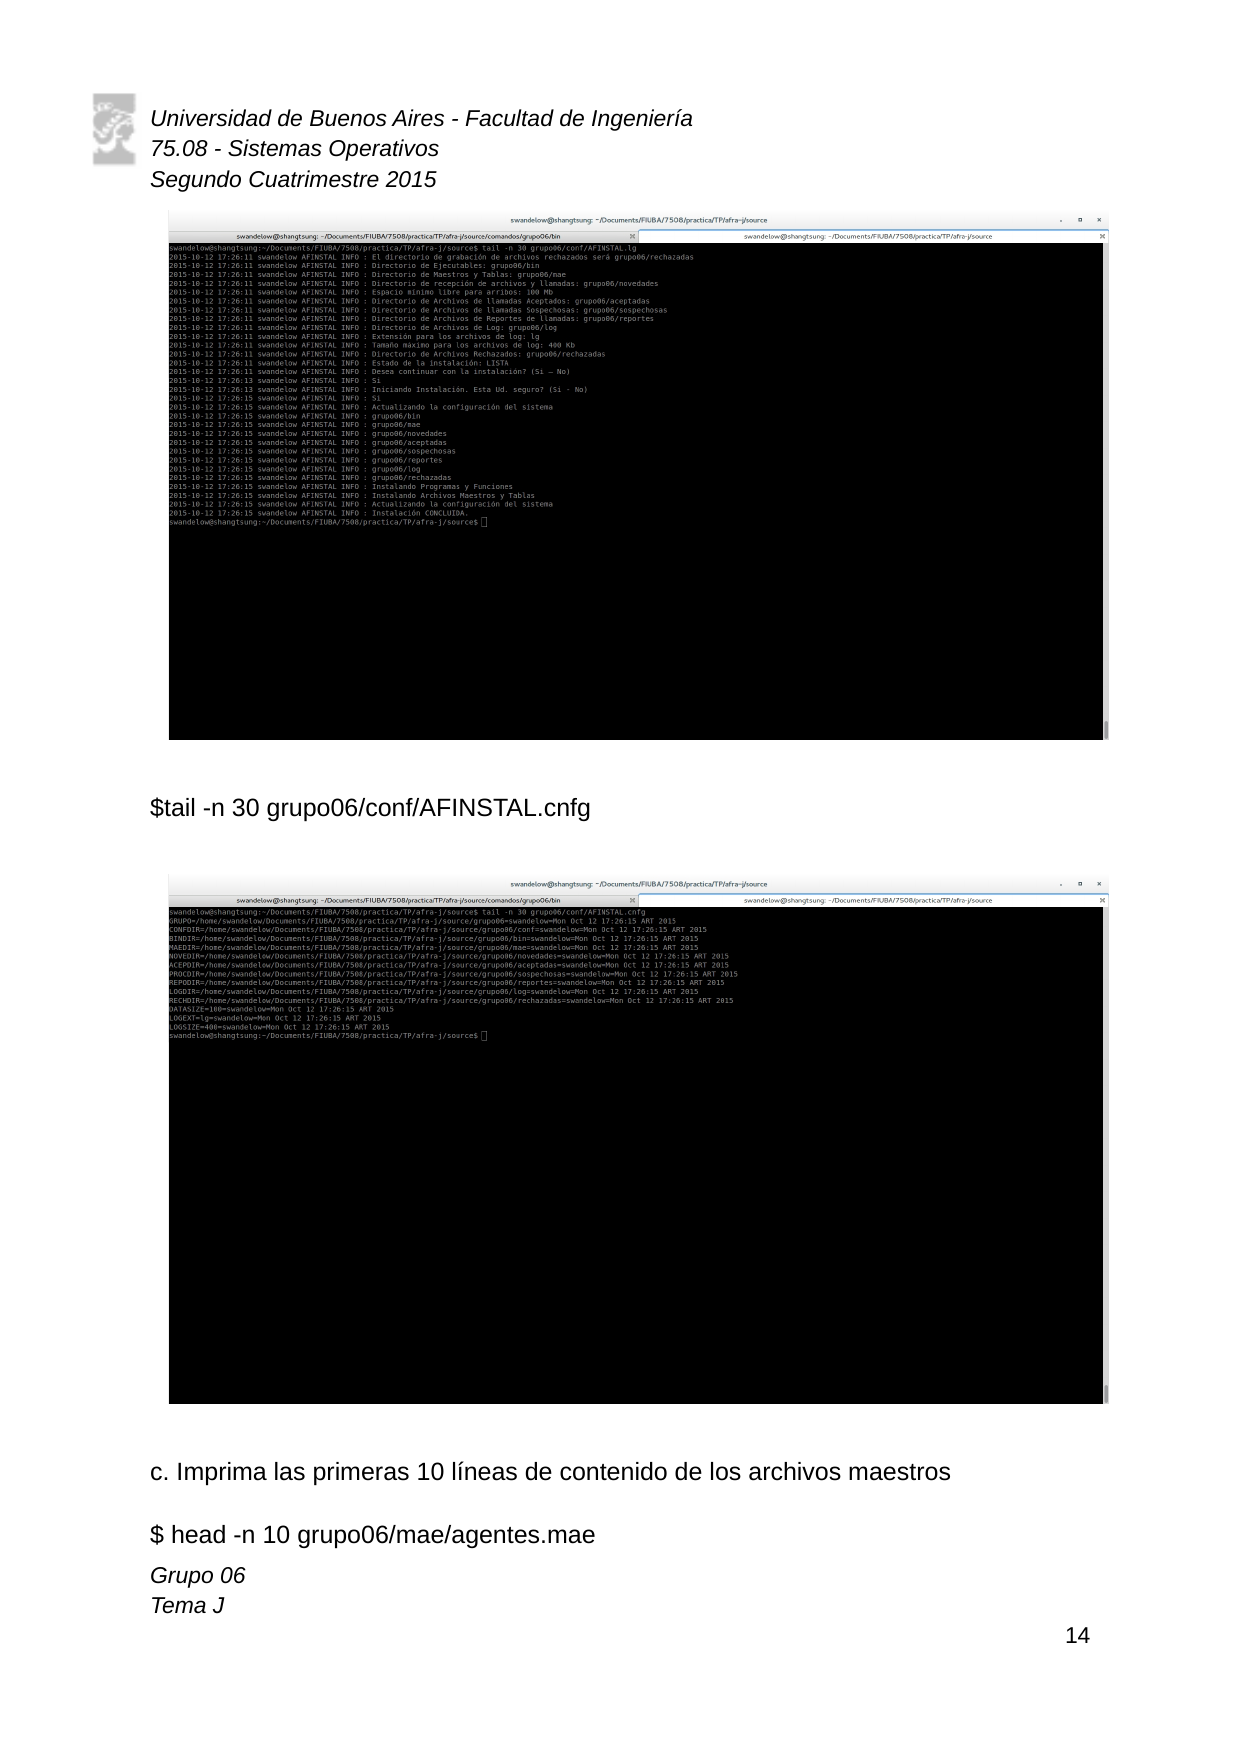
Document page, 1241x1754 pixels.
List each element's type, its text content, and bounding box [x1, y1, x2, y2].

picture [168, 874, 1109, 1404]
text c. Imprima las primeras 10 líneas de contenido de los archivos maestros [150, 1457, 1090, 1485]
picture [92, 92, 143, 169]
text $tail -n 30 grupo06/conf/AFINSTAL.cnfg [150, 793, 1090, 821]
picture [168, 210, 1109, 740]
text $ head -n 10 grupo06/mae/agentes.mae [150, 1520, 1090, 1549]
